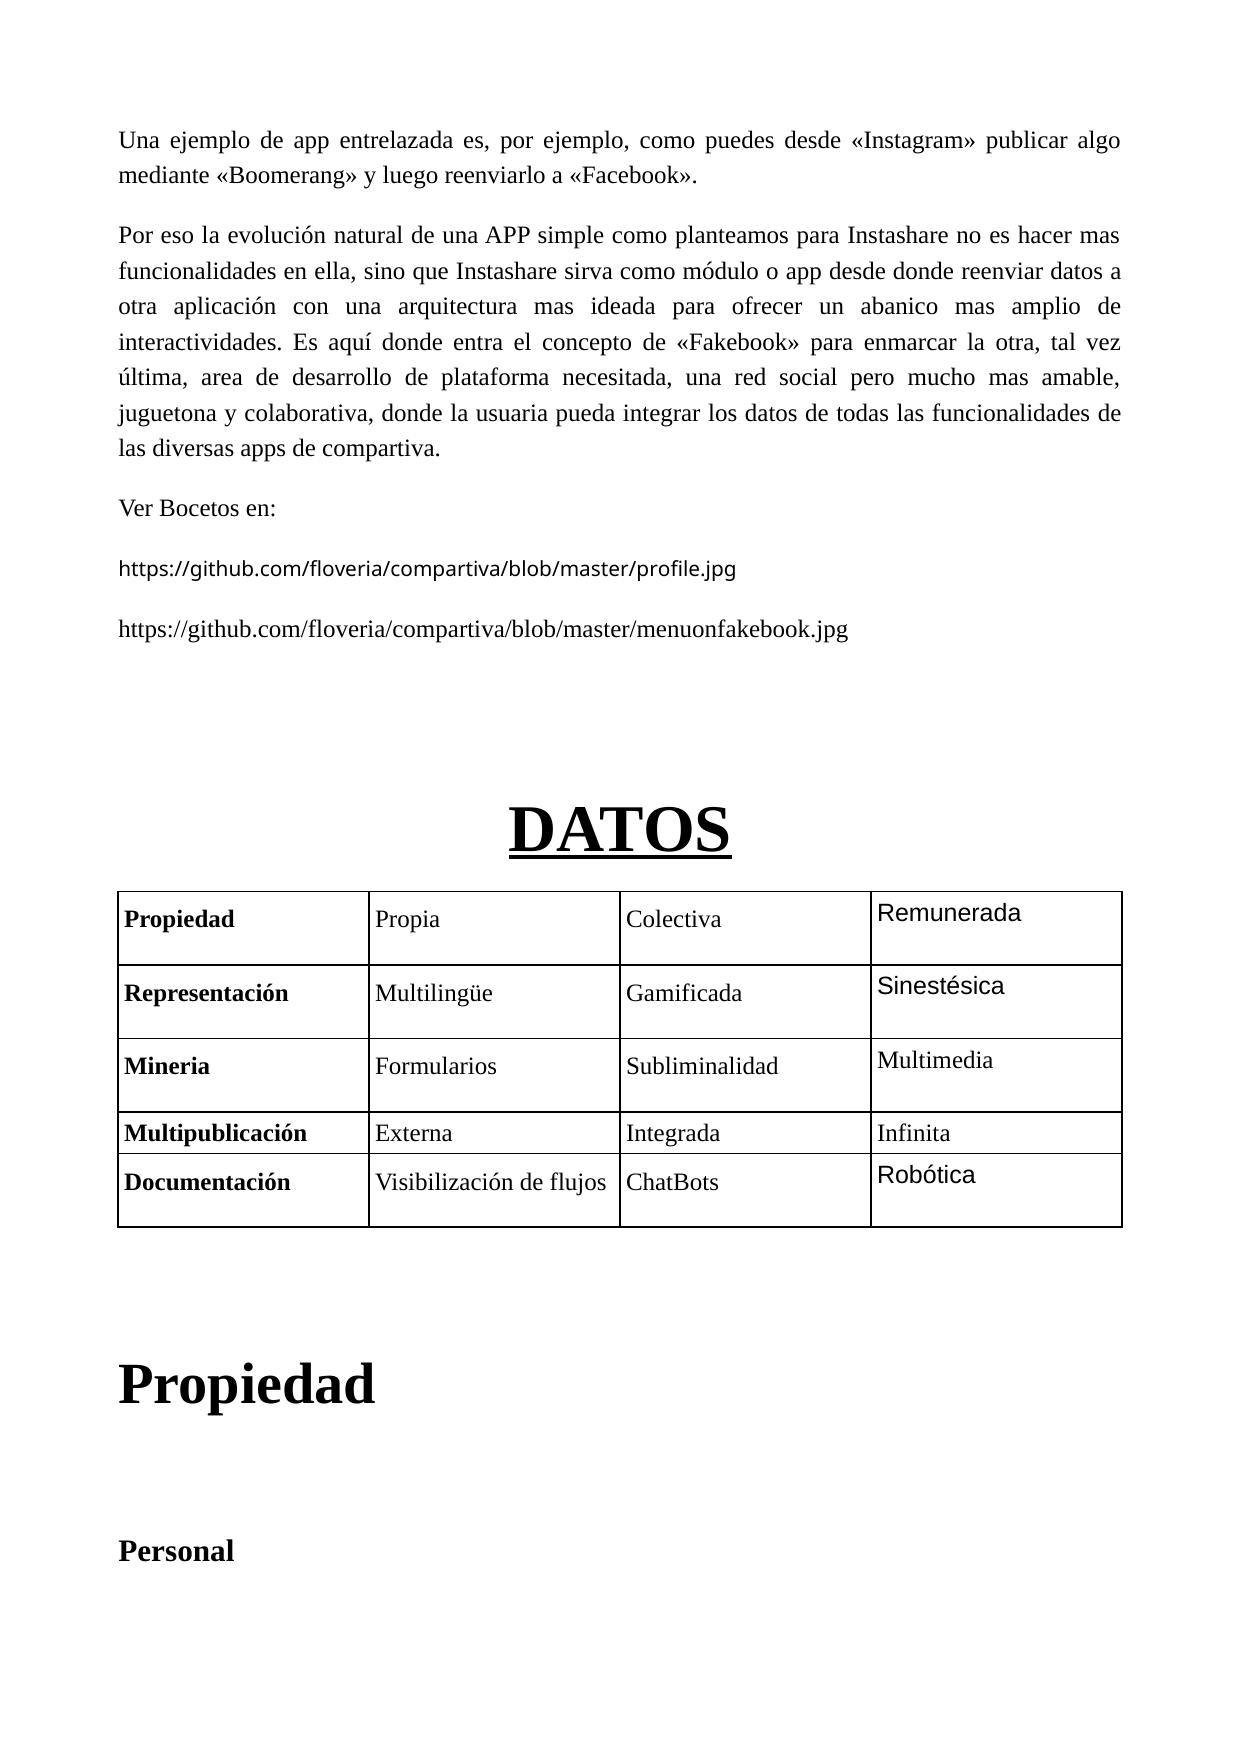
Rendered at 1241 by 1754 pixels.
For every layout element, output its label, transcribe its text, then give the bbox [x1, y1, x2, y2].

table_cell Formularios [370, 1039, 619, 1111]
text Personal [118, 1533, 1122, 1569]
table_cell Sinestésica [872, 966, 1121, 1037]
table_cell ChatBots [621, 1154, 870, 1226]
table_cell Multimedia [872, 1039, 1121, 1111]
table_header Colectiva [621, 892, 870, 964]
table_cell Visibilización de flujos [370, 1154, 619, 1226]
table_cell Documentación [119, 1154, 368, 1226]
text Propiedad [118, 1348, 1122, 1416]
text https://github.com/floveria/compartiva/blob/master/menuonfakebook.jpg [118, 608, 1122, 643]
table_cell Gamificada [621, 966, 870, 1037]
table_header Remunerada [872, 892, 1121, 964]
text Una ejemplo de app entrelazada es, por ejemplo, como puedes desde «Instagram» publicar algo mediante «Boomerang» y luego reenviarlo a «Facebook». [118, 118, 1122, 189]
table_header Propiedad [119, 892, 368, 964]
table_cell Externa [370, 1113, 619, 1153]
text Por eso la evolución natural de una APP simple como planteamos para Instashare no es hacer mas funcionalidades en ella, sino que Instashare sirva como módulo o app desde donde reenviar datos a otra aplicación con una arquitectura mas ideada para ofrecer un abanico mas amplio de interactividades. Es aquí donde entra el concepto de «Fakebook» para enmarcar la otra, tal vez última, area de desarrollo de plataforma necesitada, una red social pero mucho mas amable, juguetona y colaborativa, donde la usuaria pueda integrar los datos de todas las funcionalidades de las diversas apps de compartiva. [118, 214, 1122, 462]
table_cell Infinita [872, 1113, 1121, 1153]
table_cell Multilingüe [370, 966, 619, 1037]
table_cell Representación [119, 966, 368, 1037]
text https://github.com/floveria/compartiva/blob/master/profile.jpg [118, 547, 1122, 583]
table_cell Multipublicación [119, 1113, 368, 1153]
table_cell Robótica [872, 1154, 1121, 1226]
table_cell Integrada [621, 1113, 870, 1153]
text Ver Bocetos en: [118, 487, 1122, 522]
table_cell Subliminalidad [621, 1039, 870, 1111]
table_header Propia [370, 892, 619, 964]
table_cell Mineria [119, 1039, 368, 1111]
text DATOS [118, 789, 1122, 866]
